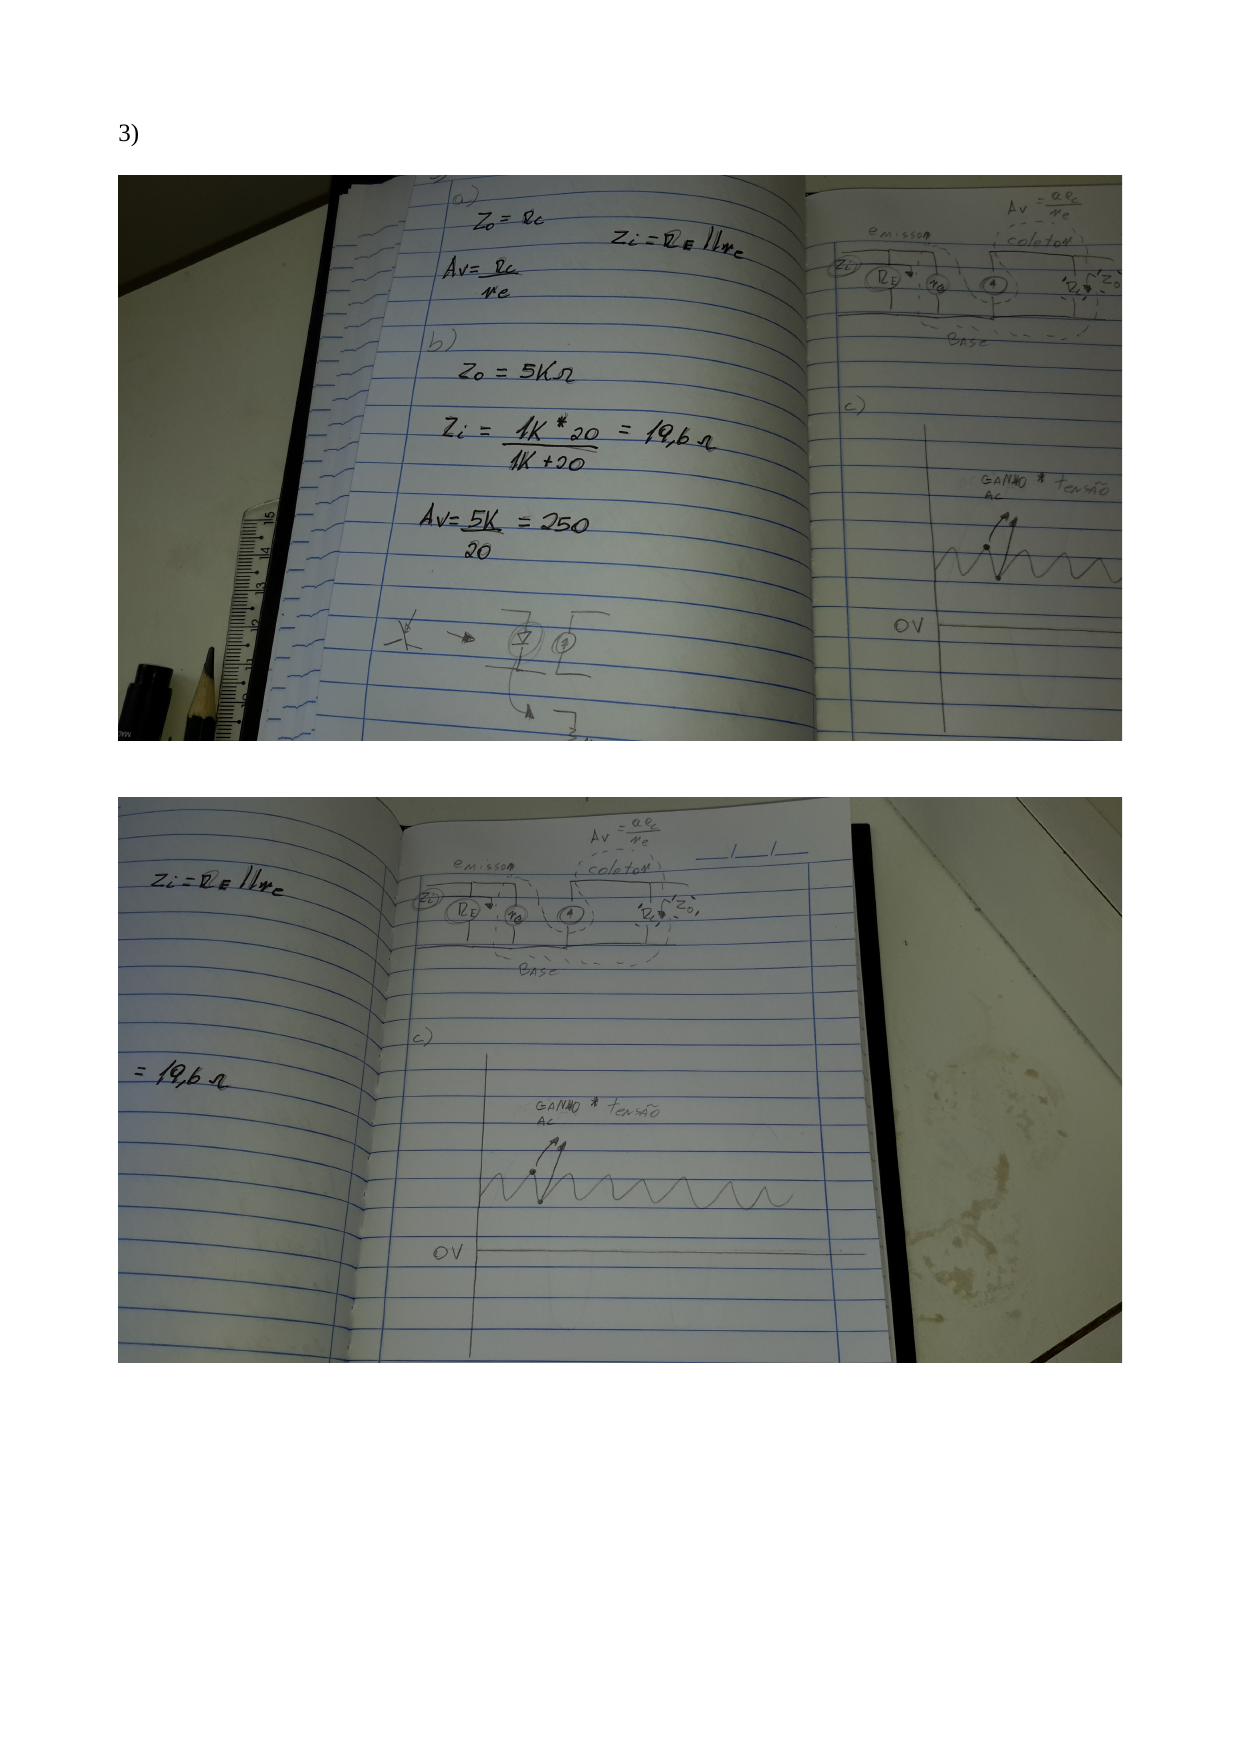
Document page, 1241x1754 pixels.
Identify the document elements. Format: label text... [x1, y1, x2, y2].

picture [118, 797, 1123, 1363]
text 3) [118, 118, 1122, 147]
picture [118, 175, 1123, 741]
